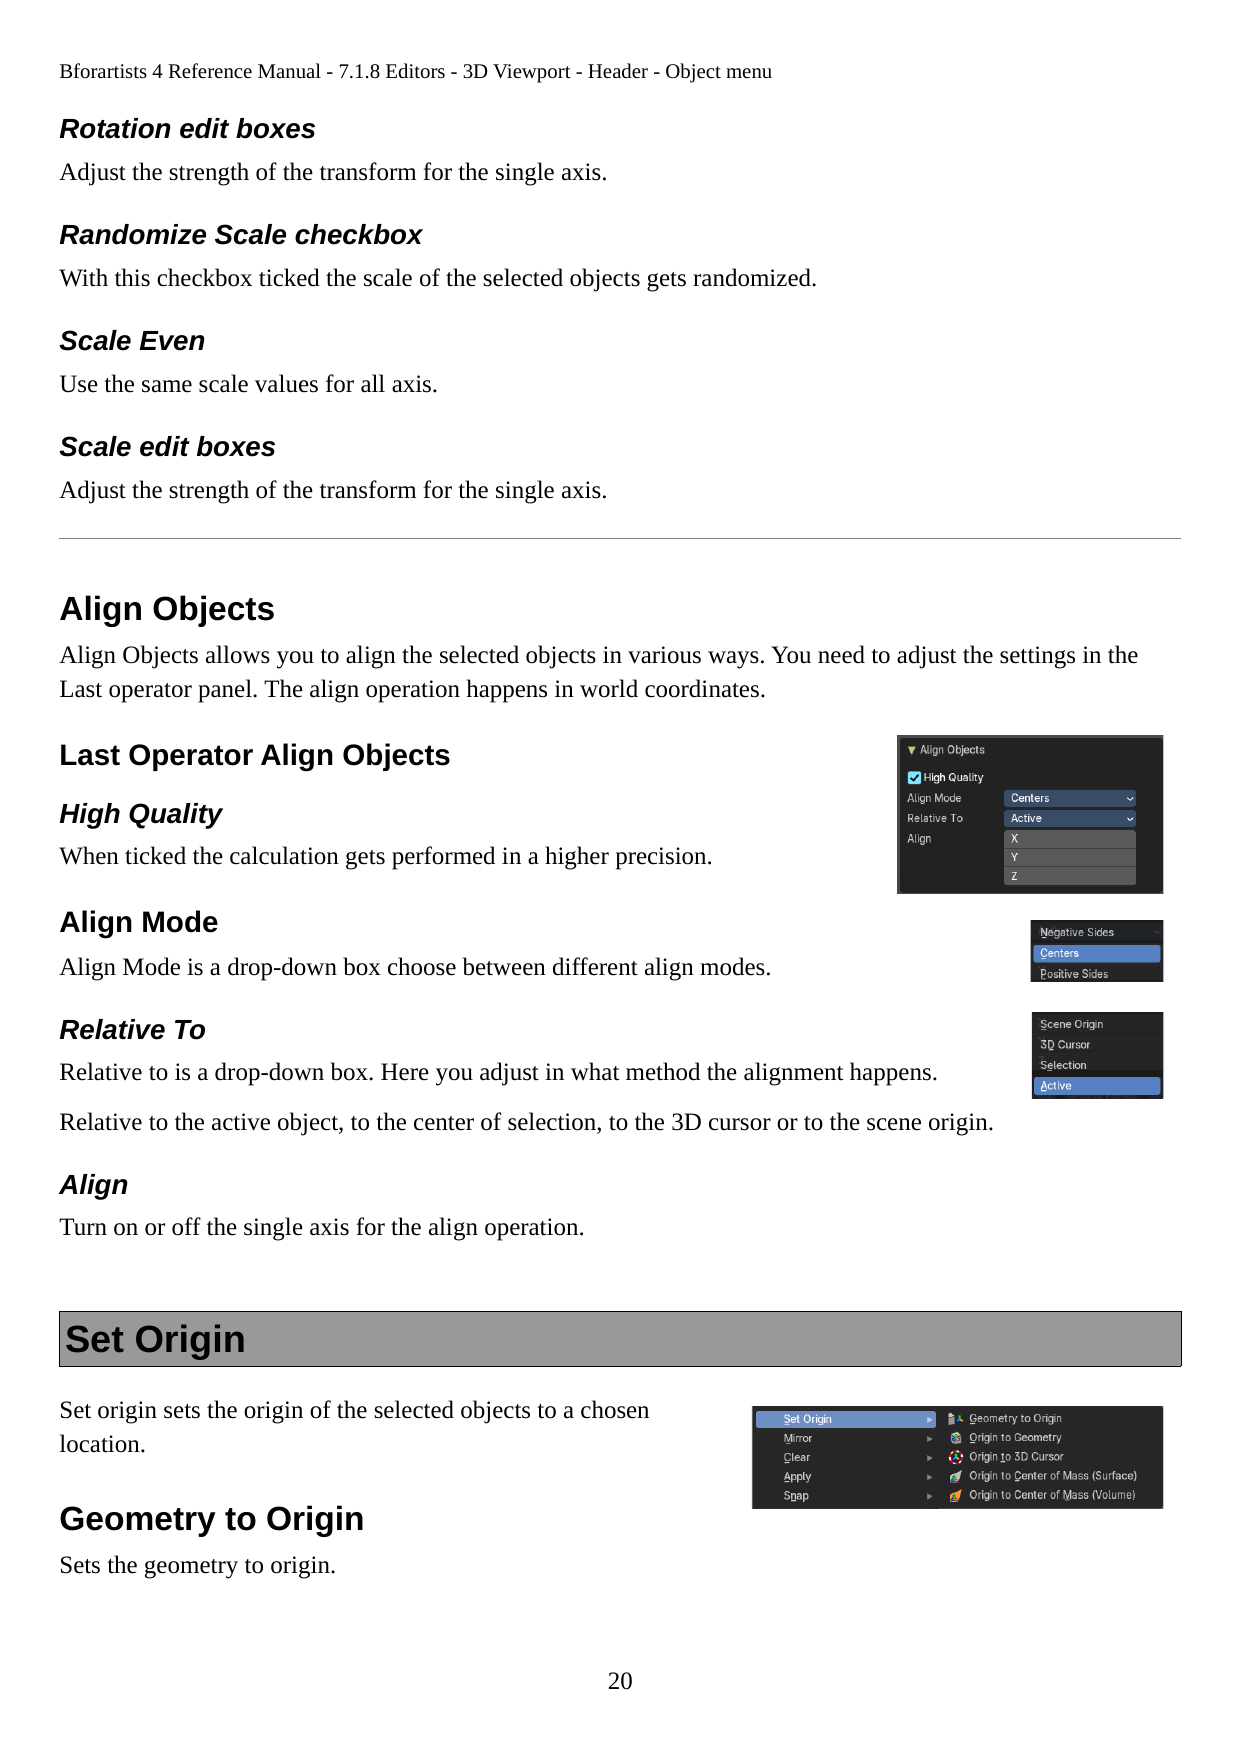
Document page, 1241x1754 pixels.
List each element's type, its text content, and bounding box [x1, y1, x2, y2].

subtitle Rotation edit boxes [59, 113, 1181, 144]
picture [897, 735, 1164, 894]
text Align Mode is a drop-down box choose between different align modes. [59, 952, 1030, 980]
text Relative to the active object, to the center of selection, to the 3D cursor or to the scene origin. [59, 1107, 1181, 1135]
text Adjust the strength of the transform for the single axis. [59, 475, 1181, 503]
subtitle Align [59, 1168, 1181, 1200]
subtitle High Quality [59, 797, 897, 829]
subtitle [1164, 1013, 1181, 1045]
picture [1030, 920, 1164, 982]
text Sets the geometry to origin. [59, 1550, 1181, 1579]
text When ticked the calculation gets performed in a higher precision. [59, 841, 897, 870]
picture [1031, 1012, 1164, 1099]
text Relative to is a drop-down box. Here you adjust in what method the alignment happens. [59, 1057, 1031, 1086]
subtitle [1164, 738, 1181, 772]
text Align Objects allows you to align the selected objects in various ways. You need to adjust the settings in the Last operator panel. The align operation happens in world coordinates. [59, 640, 1181, 703]
subtitle Geometry to Origin [59, 1499, 1181, 1538]
text Turn on or off the single axis for the align operation. [59, 1212, 1181, 1241]
text Adjust the strength of the transform for the single axis. [59, 157, 1181, 186]
text Use the same scale values for all axis. [59, 369, 1181, 398]
subtitle Last Operator Align Objects [59, 738, 897, 772]
picture [751, 1406, 1164, 1509]
subtitle Align Mode [59, 905, 1181, 939]
text Set origin sets the origin of the selected objects to a chosen location. [59, 1395, 1181, 1458]
subtitle Randomize Scale checkbox [59, 218, 1181, 250]
table_header Set Origin [60, 1312, 1181, 1366]
subtitle Align Objects [59, 589, 1181, 627]
subtitle Scale Even [59, 324, 1181, 356]
text With this checkbox ticked the scale of the selected objects gets randomized. [59, 263, 1181, 292]
subtitle [1164, 797, 1181, 829]
subtitle Relative To [59, 1013, 1031, 1045]
subtitle Scale edit boxes [59, 430, 1181, 462]
